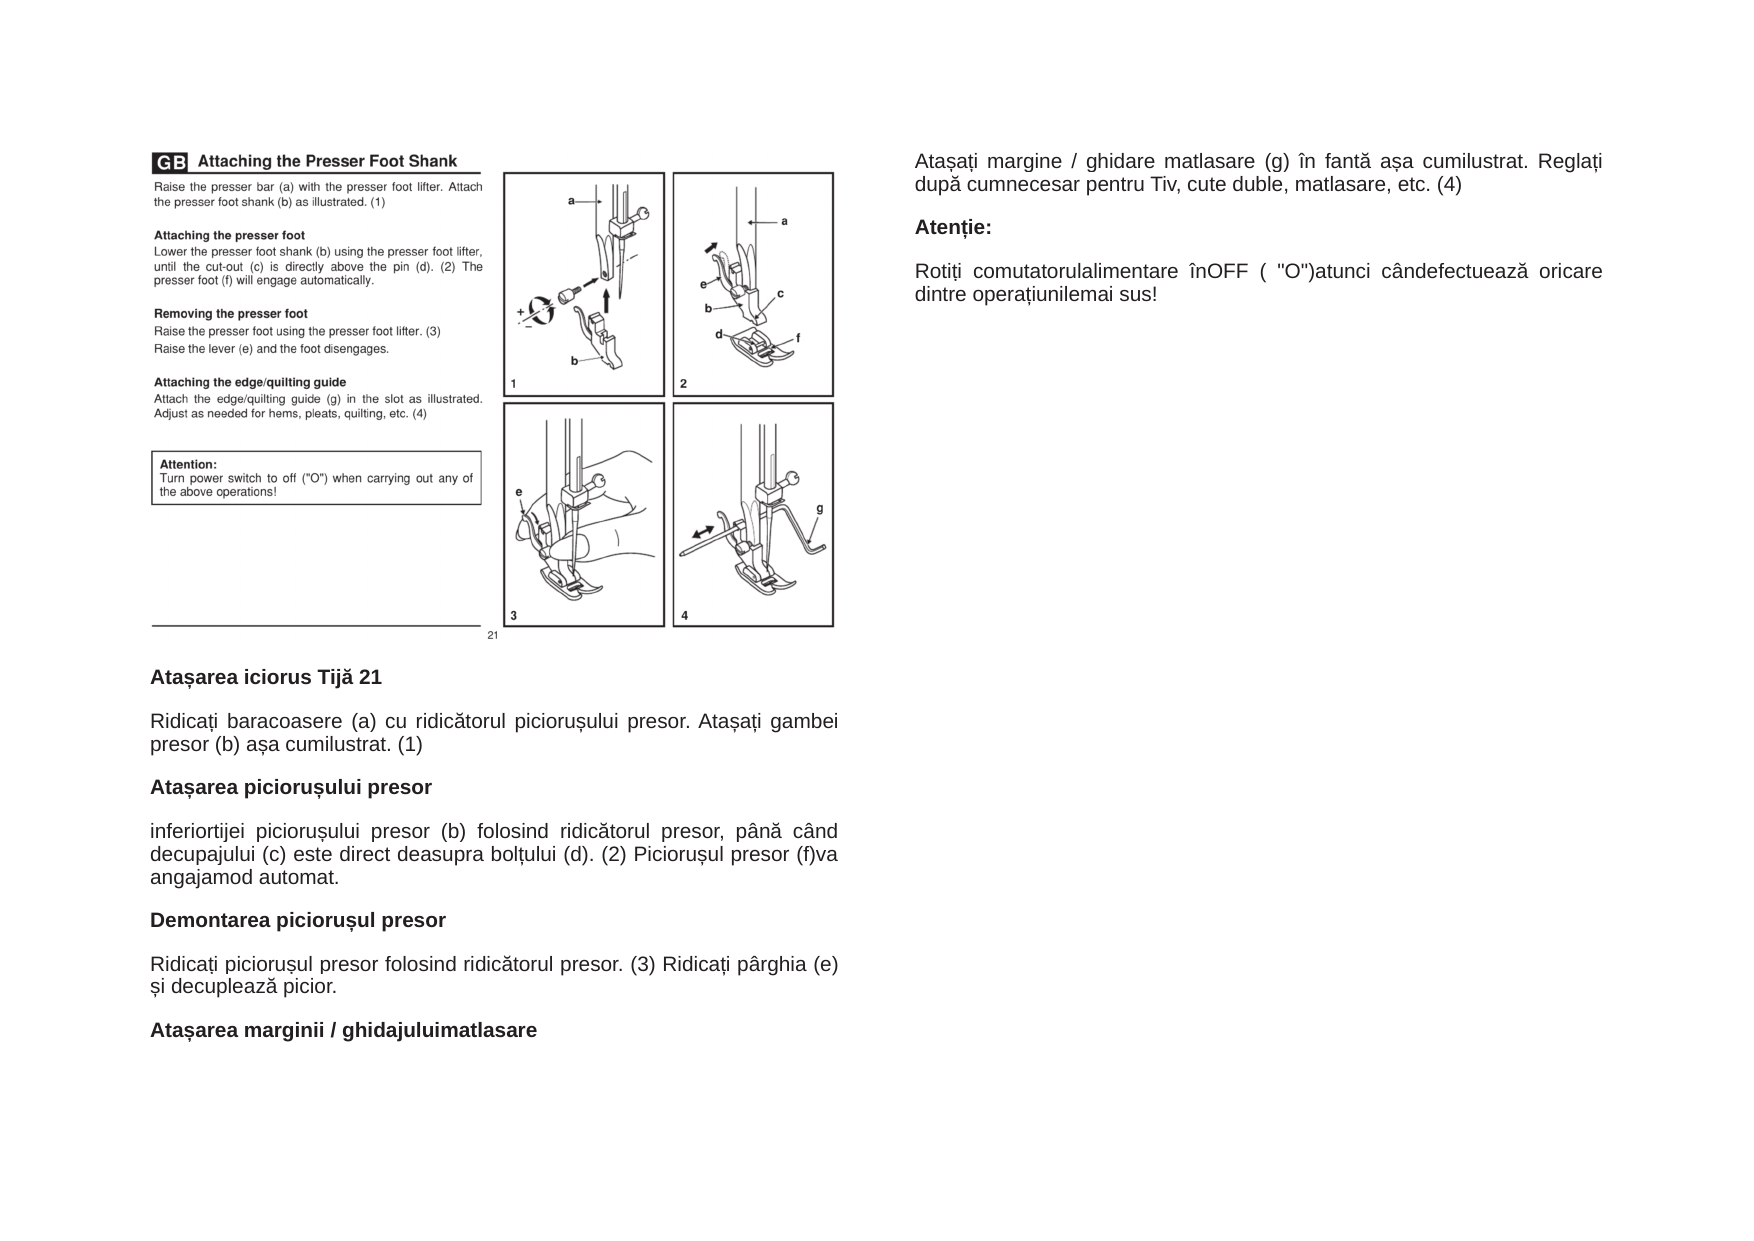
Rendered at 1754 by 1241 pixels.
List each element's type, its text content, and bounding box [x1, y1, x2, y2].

text Rotiți comutatorulalimentare înOFF ( "O")atunci cândefectuează oricare dintre operațiunilemai sus! [914, 260, 1604, 305]
text Demontarea piciorușul presor [150, 909, 839, 932]
text Atașarea marginii / ghidajuluimatlasare [150, 1019, 839, 1042]
text Atenție: [914, 216, 1604, 239]
text Atașați margine / ghidare matlasare (g) în fantă așa cumilustrat. Reglați după cumnecesar pentru Tiv, cute duble, matlasare, etc. (4) [914, 150, 1604, 196]
text Ridicați baracoasere (a) cu ridicătorul piciorușului presor. Atașați gambei presor (b) așa cumilustrat. (1) [150, 710, 839, 756]
text Atașarea piciorușului presor [150, 777, 839, 799]
text Ridicați piciorușul presor folosind ridicătorul presor. (3) Ridicați pârghia (e) și decuplează picior. [150, 953, 839, 998]
text inferiortijei piciorușului presor (b) folosind ridicătorul presor, până când decupajului (c) este direct deasupra bolțului (d). (2) Piciorușul presor (f)va angajamod automat. [150, 820, 839, 888]
picture [150, 150, 839, 646]
text Atașarea iciorus Tijă 21 [150, 667, 839, 689]
text GB [914, 601, 1604, 624]
